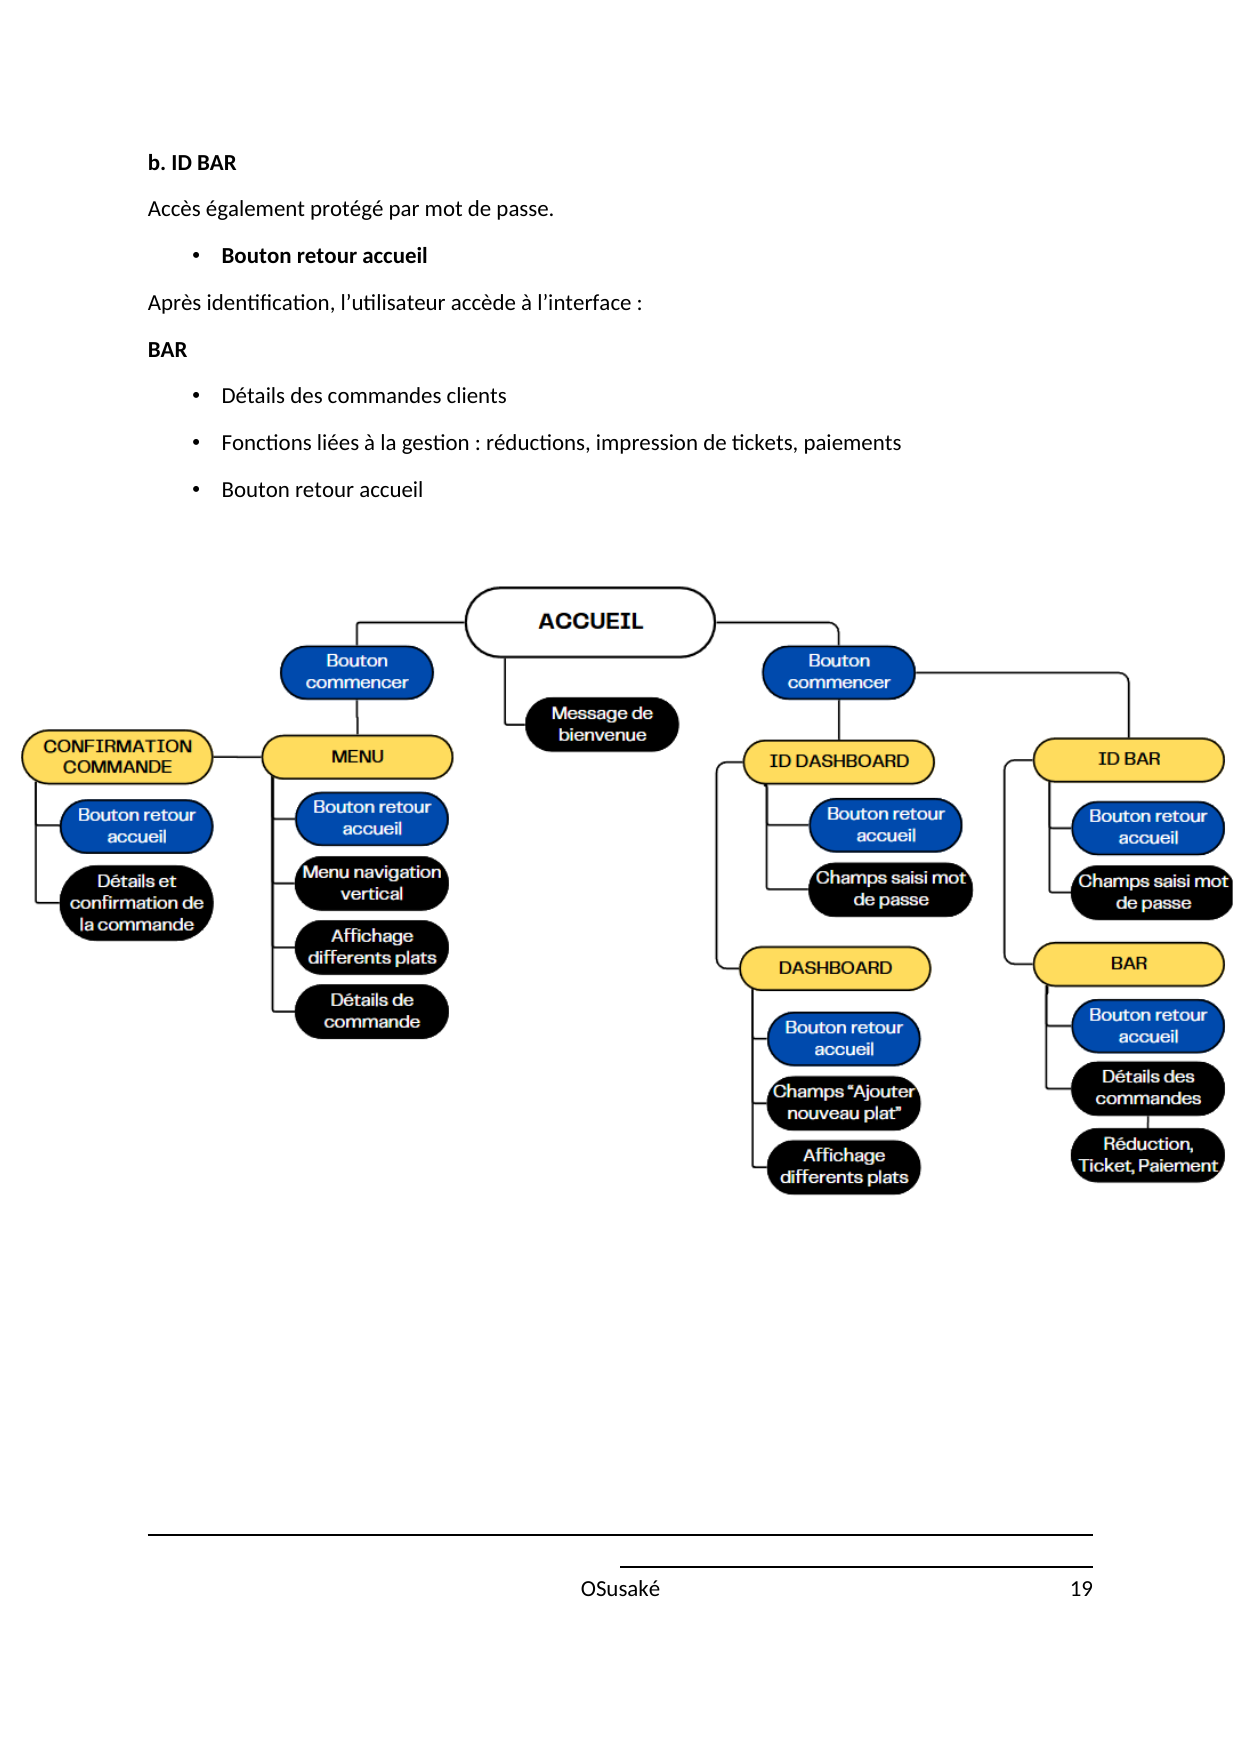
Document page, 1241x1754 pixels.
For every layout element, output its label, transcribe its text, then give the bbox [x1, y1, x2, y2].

picture [21, 582, 1233, 1198]
list Détails des commandes clients [192, 381, 1093, 409]
list Bouton retour accueil [192, 475, 1093, 503]
text Accès également protégé par mot de passe. [148, 194, 1093, 222]
subtitle b. ID BAR [148, 148, 1093, 176]
text BAR [148, 335, 1093, 363]
text Après identification, l’utilisateur accède à l’interface : [148, 288, 1093, 316]
list Bouton retour accueil [192, 241, 1093, 269]
list Fonctions liées à la gestion : réductions, impression de tickets, paiements [192, 428, 1093, 456]
